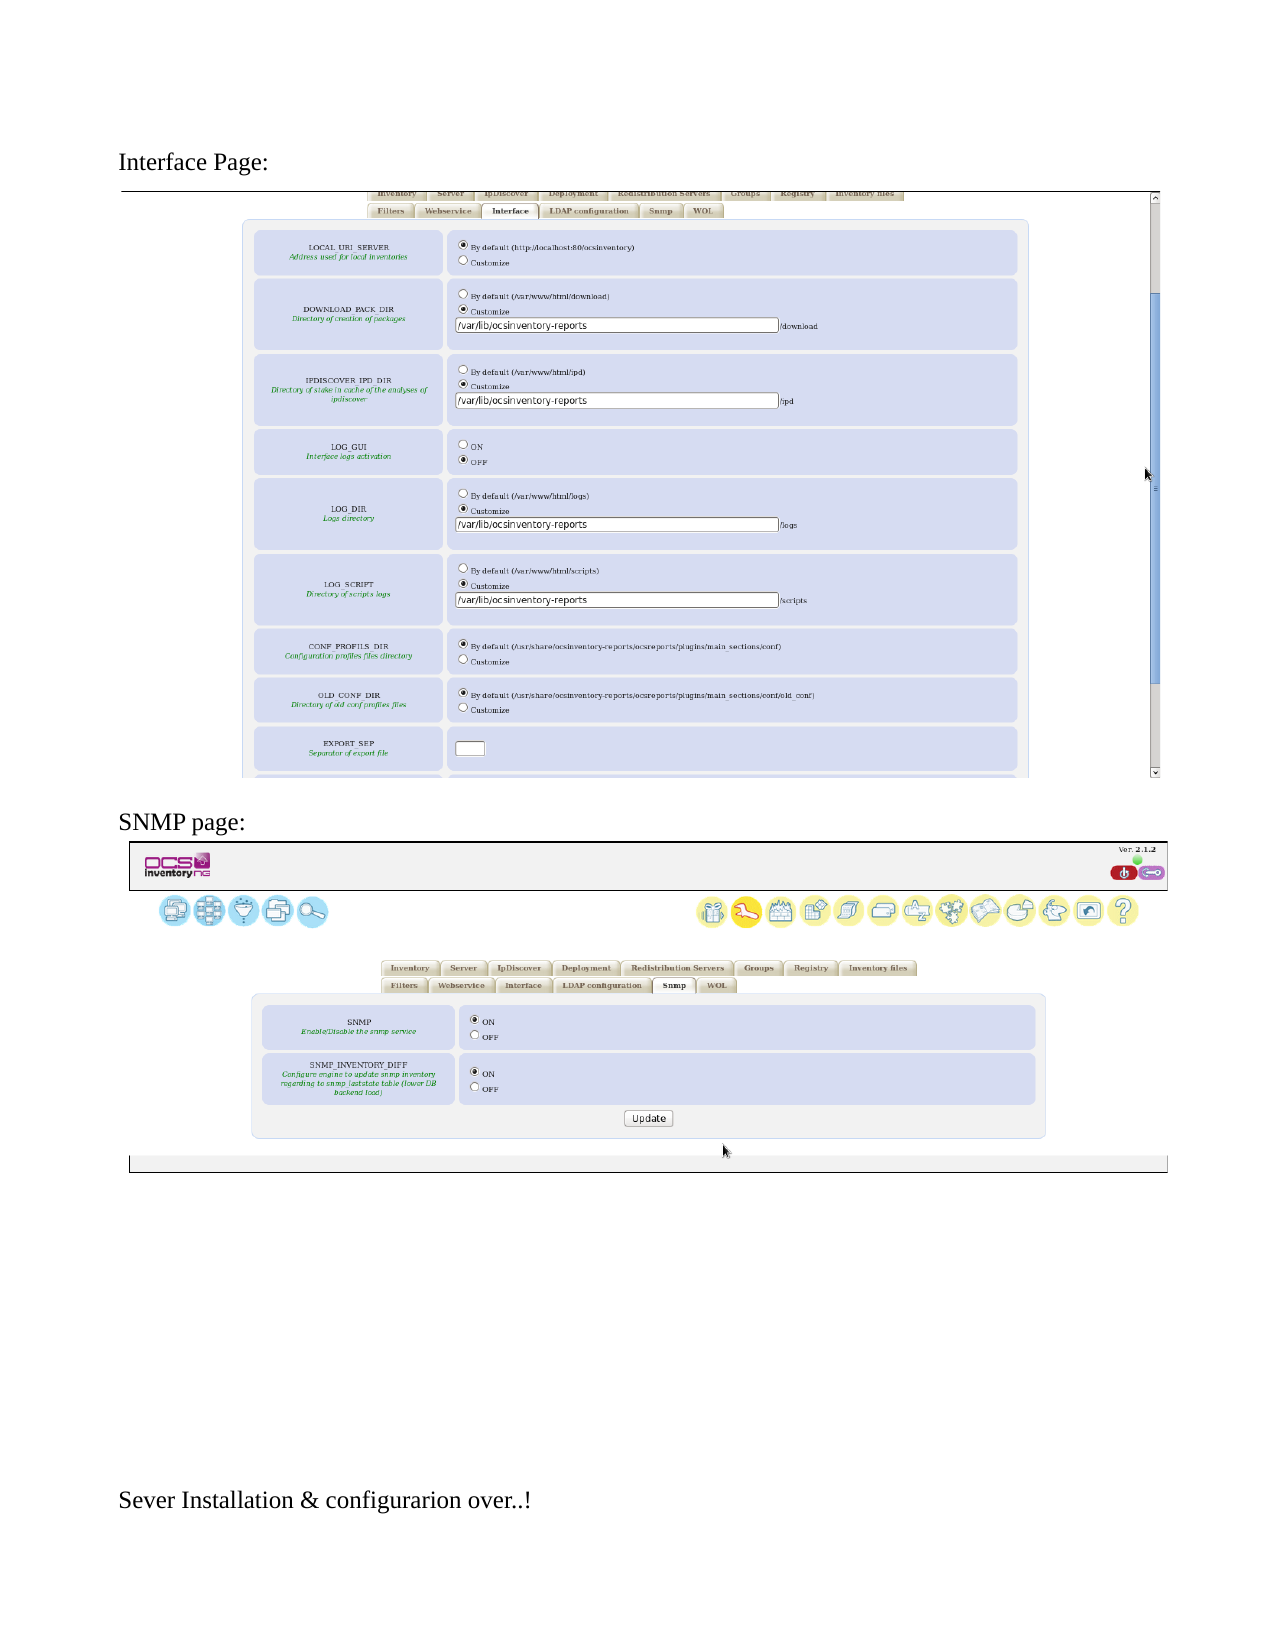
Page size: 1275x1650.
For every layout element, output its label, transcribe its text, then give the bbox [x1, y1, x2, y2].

text Interface Page: [118, 147, 1157, 176]
picture [121, 191, 1161, 778]
text Sever Installation & configurarion over..! [118, 1485, 1157, 1514]
picture [129, 841, 1168, 1428]
text SNMP page: [118, 807, 1157, 835]
